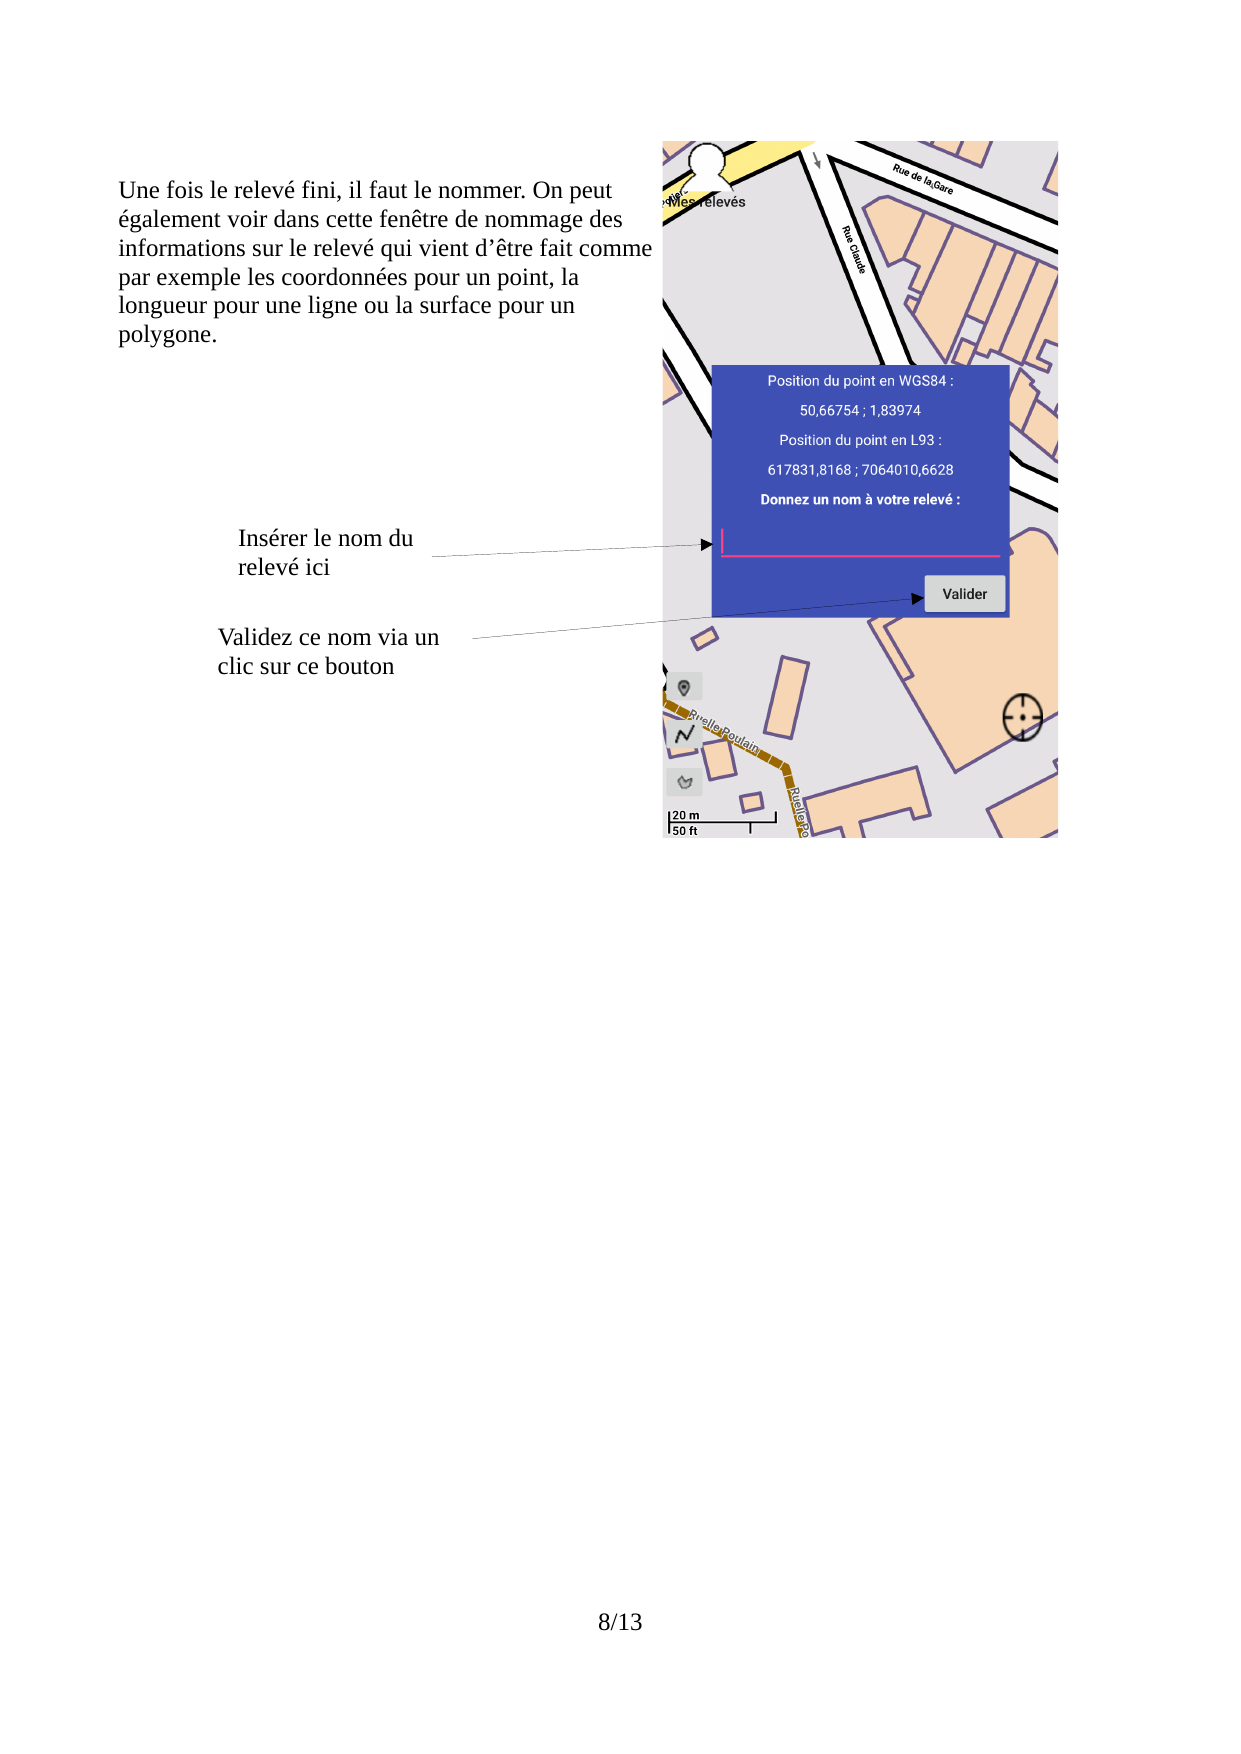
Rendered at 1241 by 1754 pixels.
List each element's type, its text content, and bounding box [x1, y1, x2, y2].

text [1059, 176, 1122, 348]
text Une fois le relevé fini, il faut le nommer. On peut également voir dans cette fenêtre de nommage des informations sur le relevé qui vient d’être fait comme par exemple les coordonnées pour un point, la longueur pour une ligne ou la surface pour un polygone. [118, 176, 662, 348]
picture [662, 141, 1059, 838]
